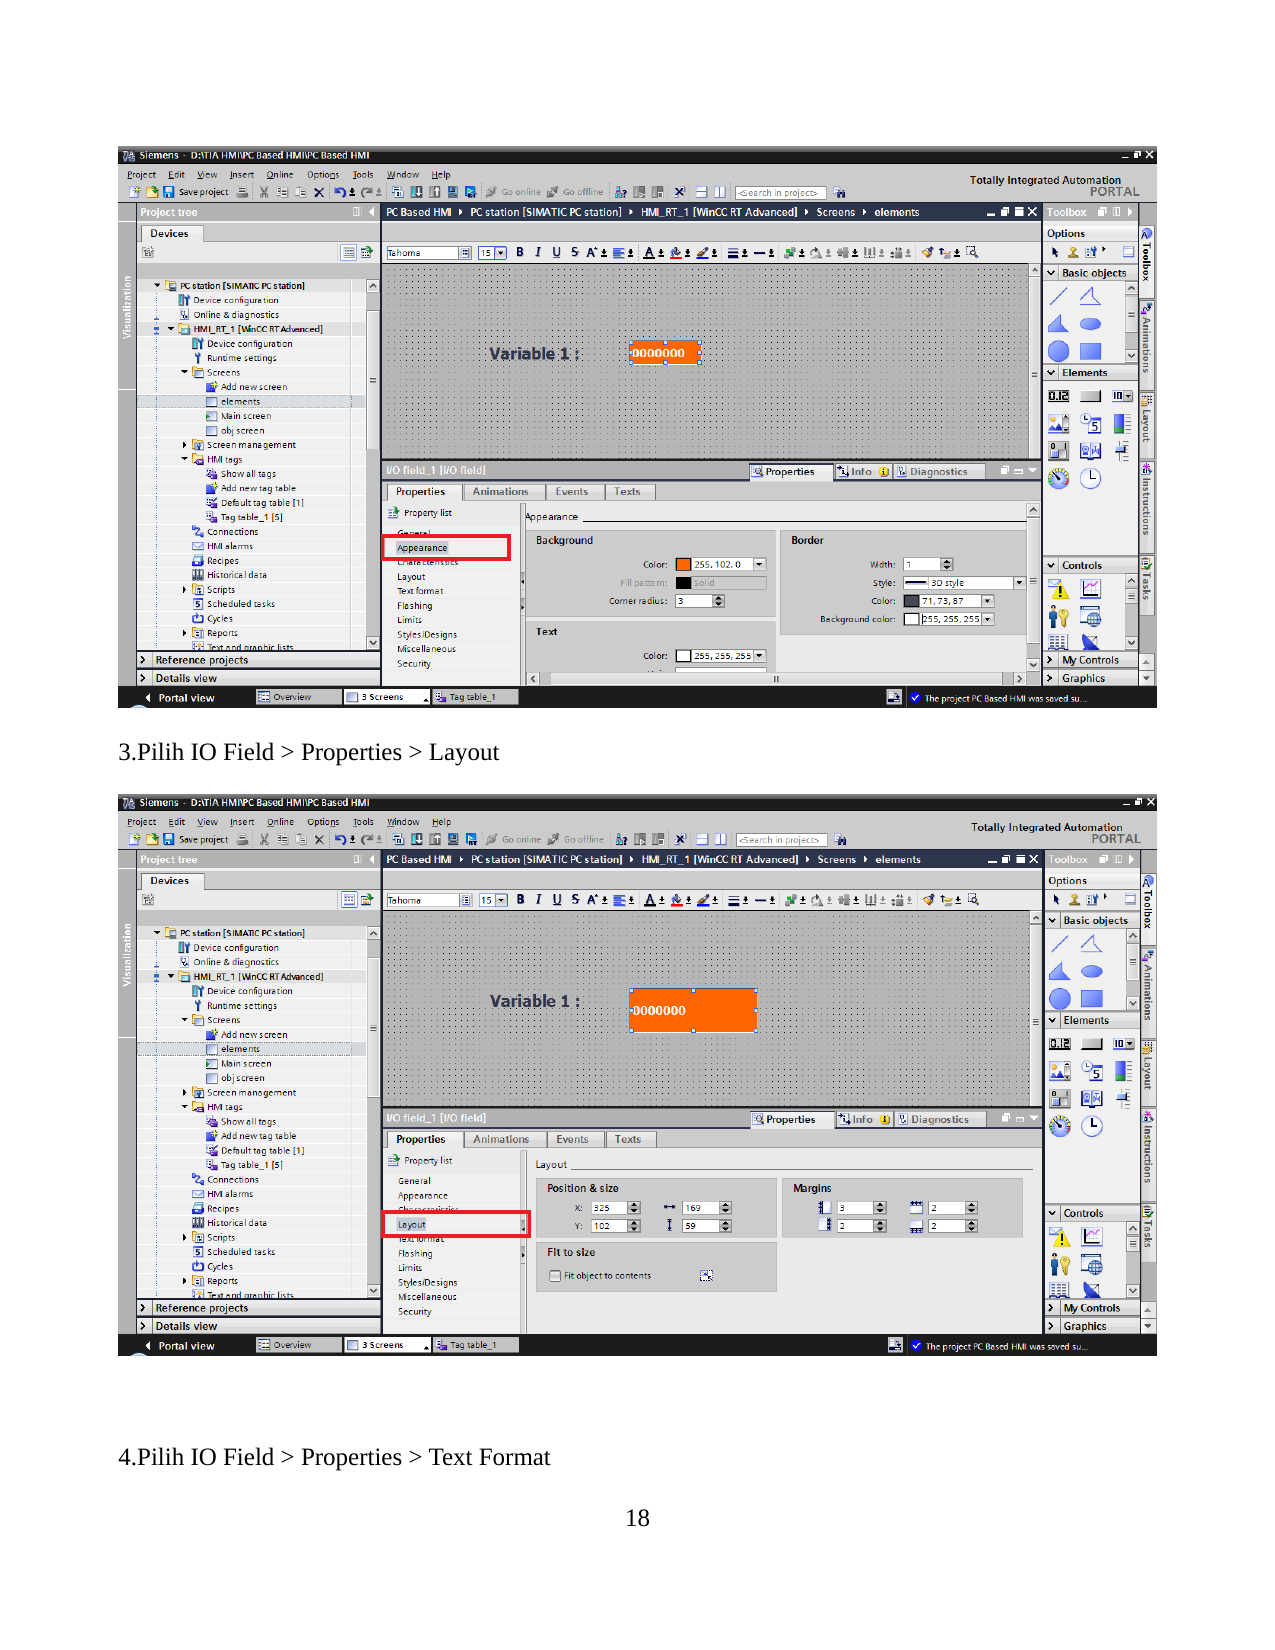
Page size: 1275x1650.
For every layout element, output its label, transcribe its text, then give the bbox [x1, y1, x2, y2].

text 4.Pilih IO Field > Properties > Text Format [118, 1442, 1157, 1470]
picture [118, 146, 1157, 708]
picture [118, 794, 1157, 1356]
text 3.Pilih IO Field > Properties > Layout [118, 737, 1157, 766]
